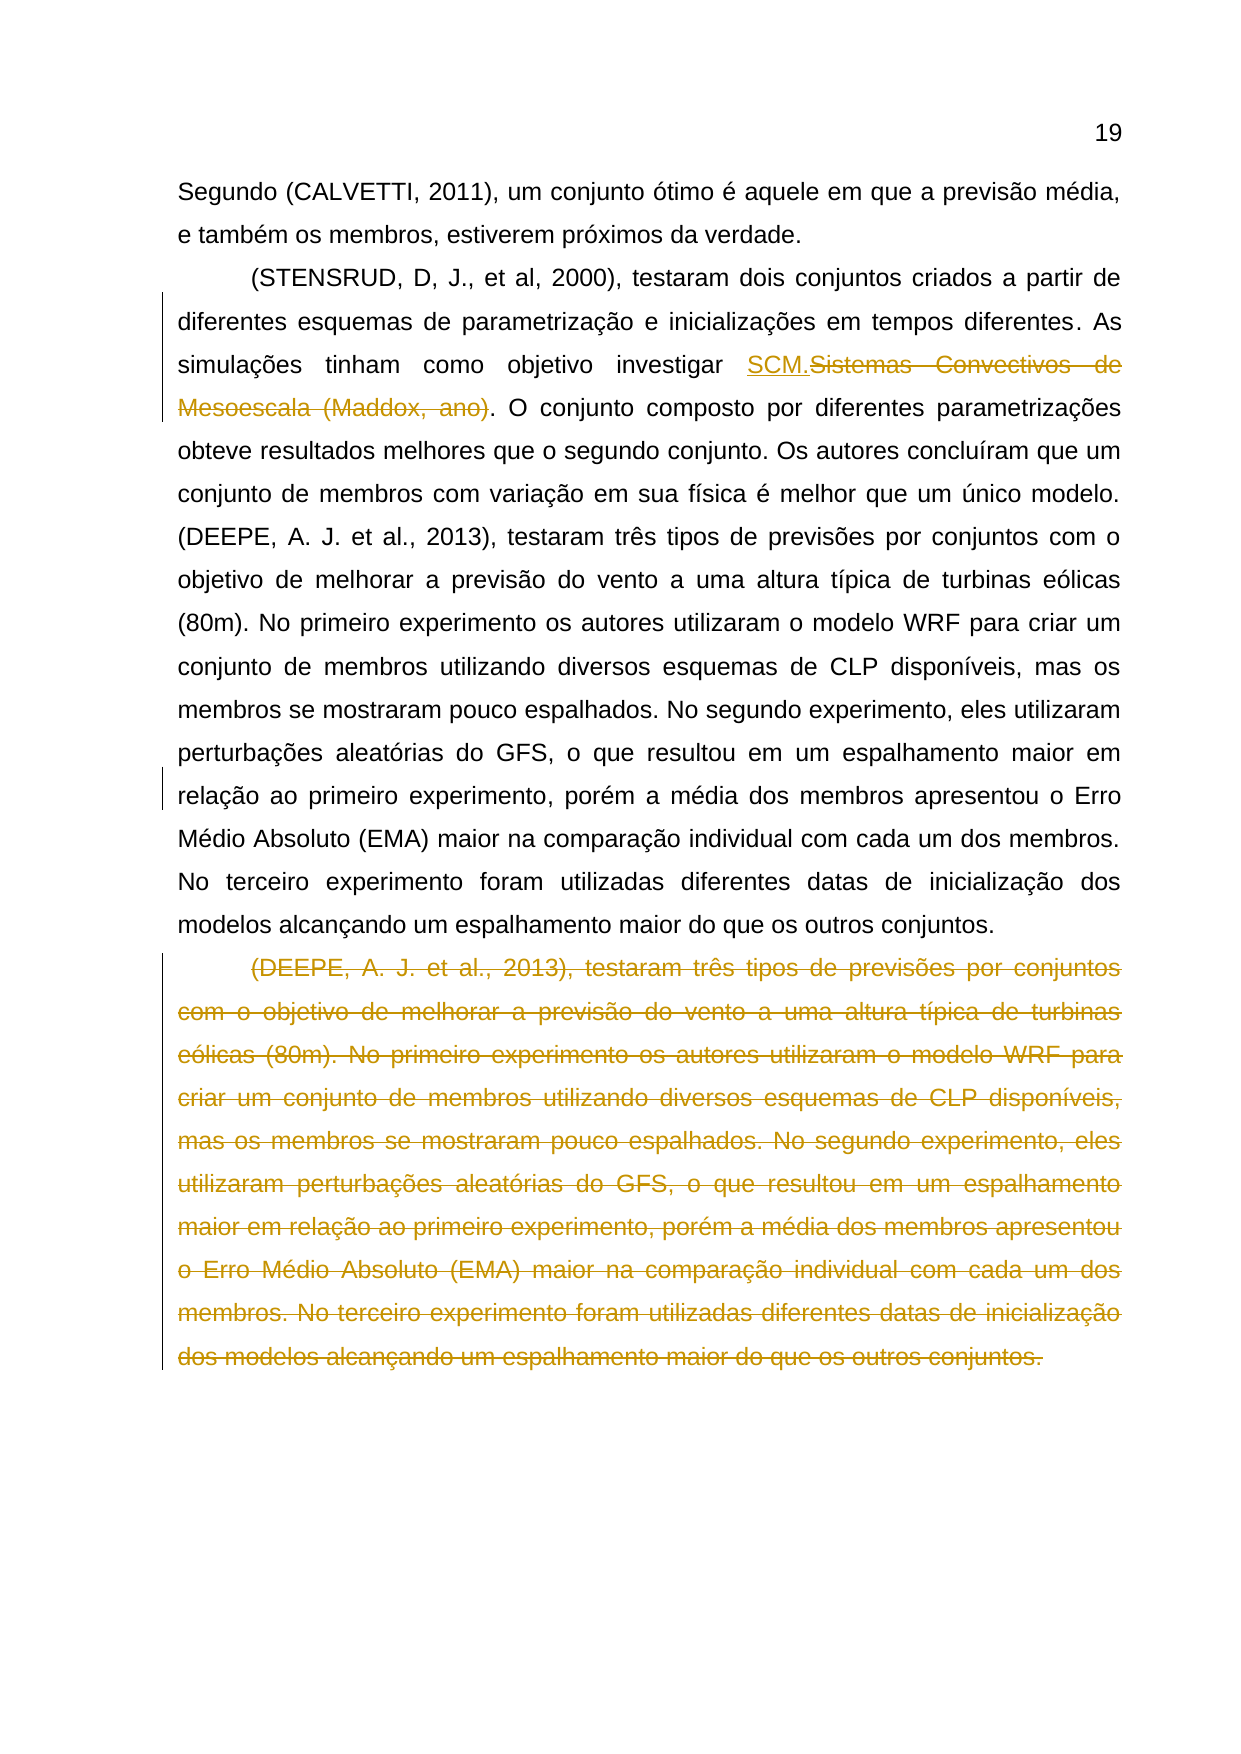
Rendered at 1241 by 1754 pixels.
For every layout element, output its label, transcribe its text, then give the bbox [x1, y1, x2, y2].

text Segundo (CALVETTI, 2011), um conjunto ótimo é aquele em que a previsão média, e também os membros, estiverem próximos da verdade. [177, 177, 1122, 249]
text (STENSRUD, D, J., et al, 2000), testaram dois conjuntos criados a partir de diferentes esquemas de parametrização e inicializações em tempos diferentes. As simulações tinham como objetivo investigar SCM.. O conjunto composto por diferentes parametrizações obteve resultados melhores que o segundo conjunto. Os autores concluíram que um conjunto de membros com variação em sua física é melhor que um único modelo. (DEEPE, A. J. et al., 2013), testaram três tipos de previsões por conjuntos com o objetivo de melhorar a previsão do vento a uma altura típica de turbinas eólicas (80m). No primeiro experimento os autores utilizaram o modelo WRF para criar um conjunto de membros utilizando diversos esquemas de CLP disponíveis, mas os membros se mostraram pouco espalhados. No segundo experimento, eles utilizaram perturbações aleatórias do GFS, o que resultou em um espalhamento maior em relação ao primeiro experimento, porém a média dos membros apresentou o Erro Médio Absoluto (EMA) maior na comparação individual com cada um dos membros. No terceiro experimento foram utilizadas diferentes datas de inicialização dos modelos alcançando um espalhamento maior do que os outros conjuntos. [177, 263, 1122, 939]
